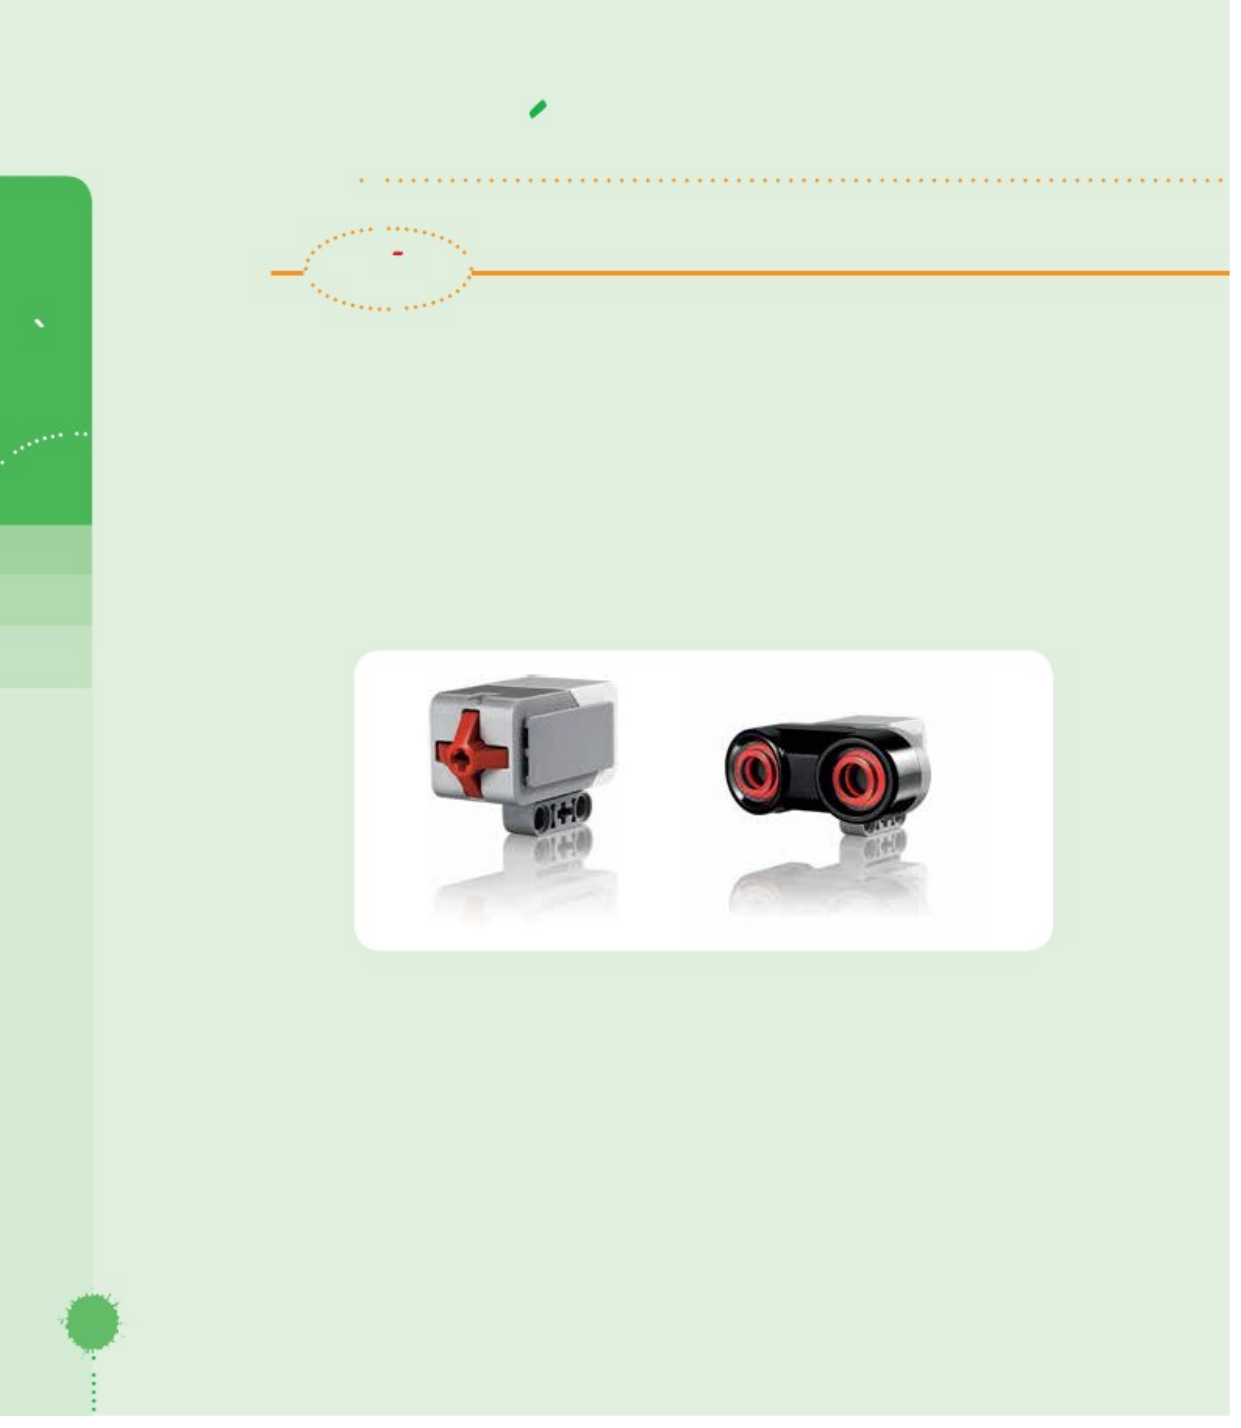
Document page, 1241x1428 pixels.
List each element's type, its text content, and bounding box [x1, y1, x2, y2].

picture [0, 0, 1230, 1416]
text ONDICIONC [1230, 818, 1240, 867]
text 53 [1230, 1321, 1240, 1348]
text ES [1230, 770, 1240, 818]
